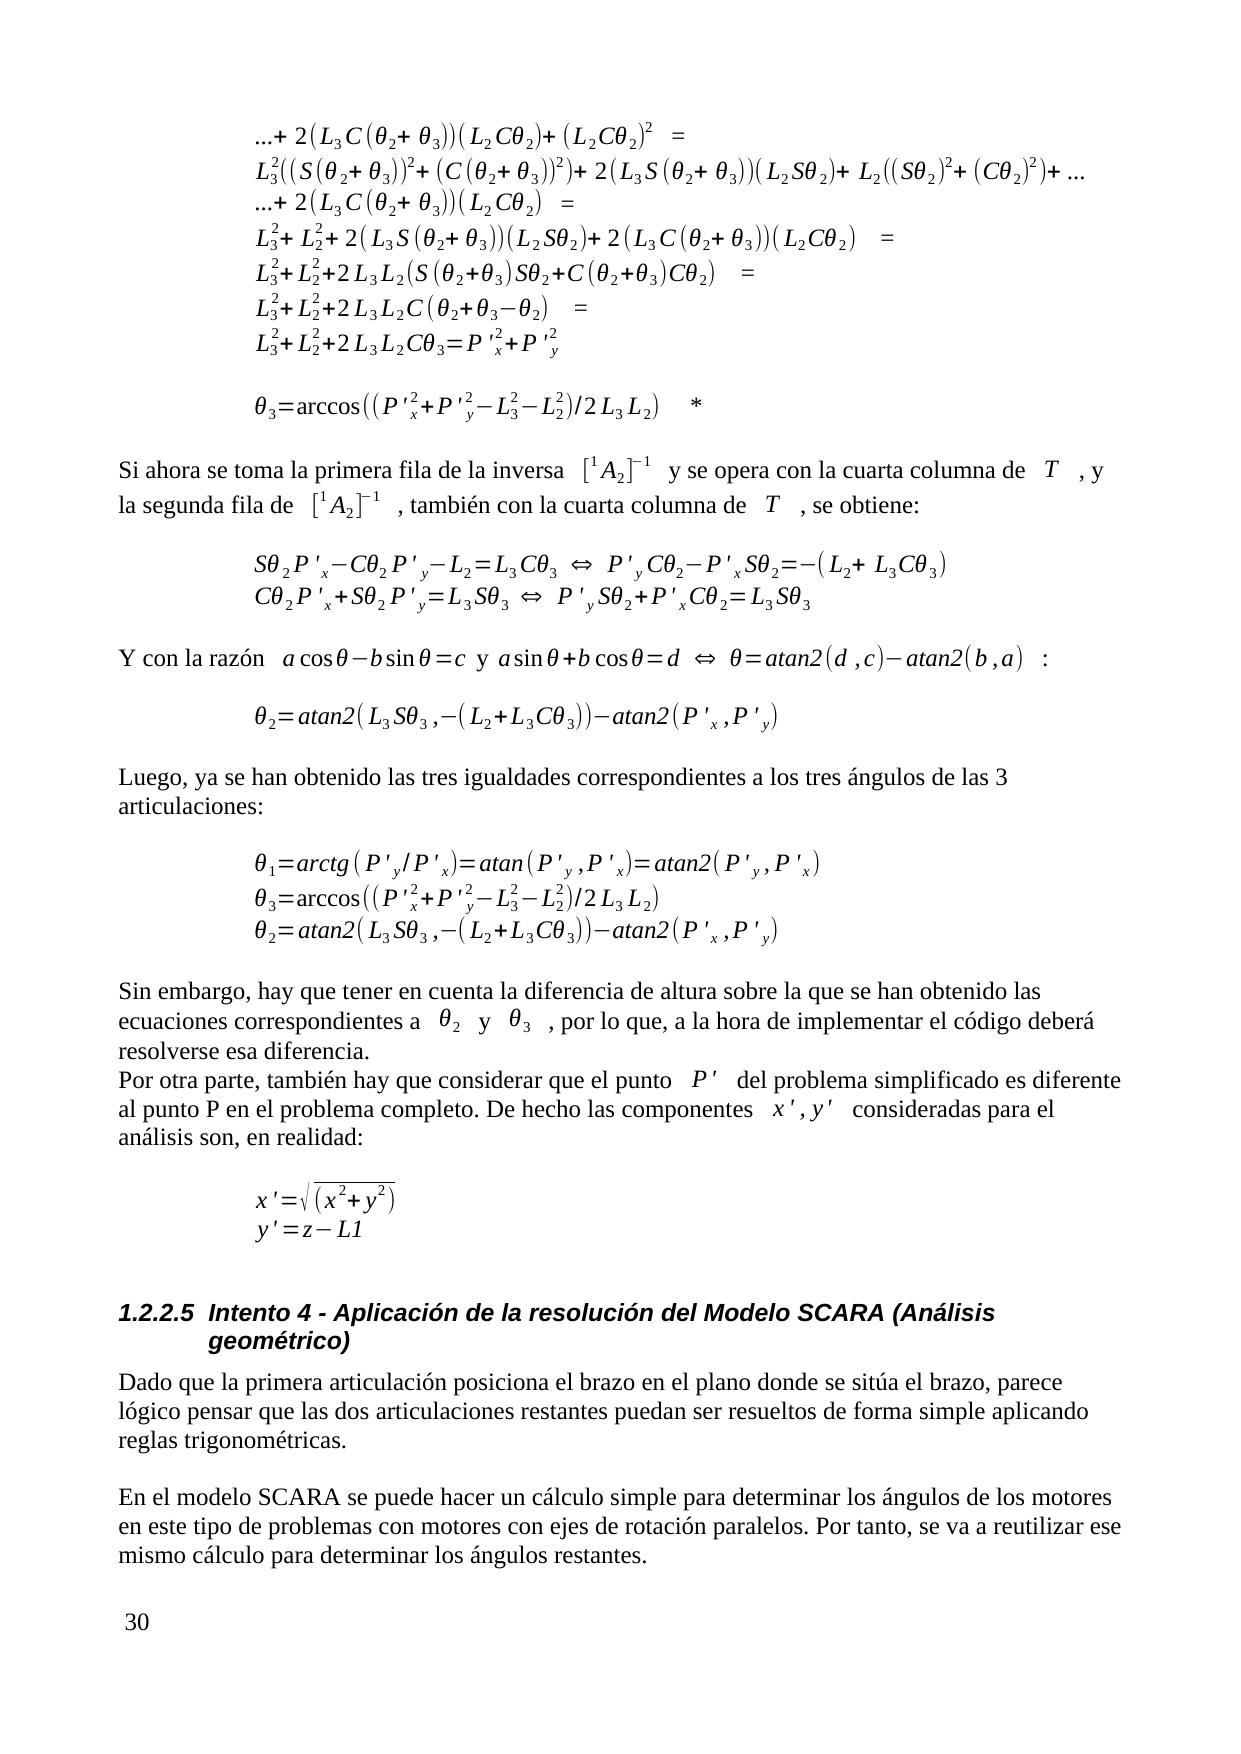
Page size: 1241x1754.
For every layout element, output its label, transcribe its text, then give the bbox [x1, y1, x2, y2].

text = [236, 289, 1122, 324]
text Luego, ya se han obtenido las tres igualdades correspondientes a los tres ángulos de las 3 articulaciones: [118, 762, 1122, 819]
text Y con la razón: [118, 642, 1122, 672]
text = [236, 219, 1122, 254]
text Sin embargo, hay que tener en cuenta la diferencia de altura sobre la que se han obtenido las ecuaciones correspondientes ay, por lo que, a la hora de implementar el código deberá resolverse esa diferencia. [118, 976, 1122, 1065]
text * [236, 388, 1122, 423]
text = [236, 188, 1122, 219]
text En el modelo SCARA se puede hacer un cálculo simple para determinar los ángulos de los motores en este tipo de problemas con motores con ejes de rotación paralelos. Por tanto, se va a reutilizar ese mismo cálculo para determinar los ángulos restantes. [118, 1482, 1122, 1569]
text Si ahora se toma la primera fila de la inversay se opera con la cuarta columna de, y la segunda fila de, también con la cuarta columna de, se obtiene: [118, 452, 1122, 522]
text = [236, 118, 1122, 153]
text Por otra parte, también hay que considerar que el puntodel problema simplificado es diferente al punto P en el problema completo. De hecho las componentesconsideradas para el análisis son, en realidad: [118, 1065, 1122, 1151]
text Dado que la primera articulación posiciona el brazo en el plano donde se sitúa el brazo, parece lógico pensar que las dos articulaciones restantes puedan ser resueltos de forma simple aplicando reglas trigonométricas. [118, 1367, 1122, 1454]
subtitle Intento 4 - Aplicación de la resolución del Modelo SCARA (Análisis geométrico) [118, 1298, 1122, 1355]
text = [236, 254, 1122, 289]
